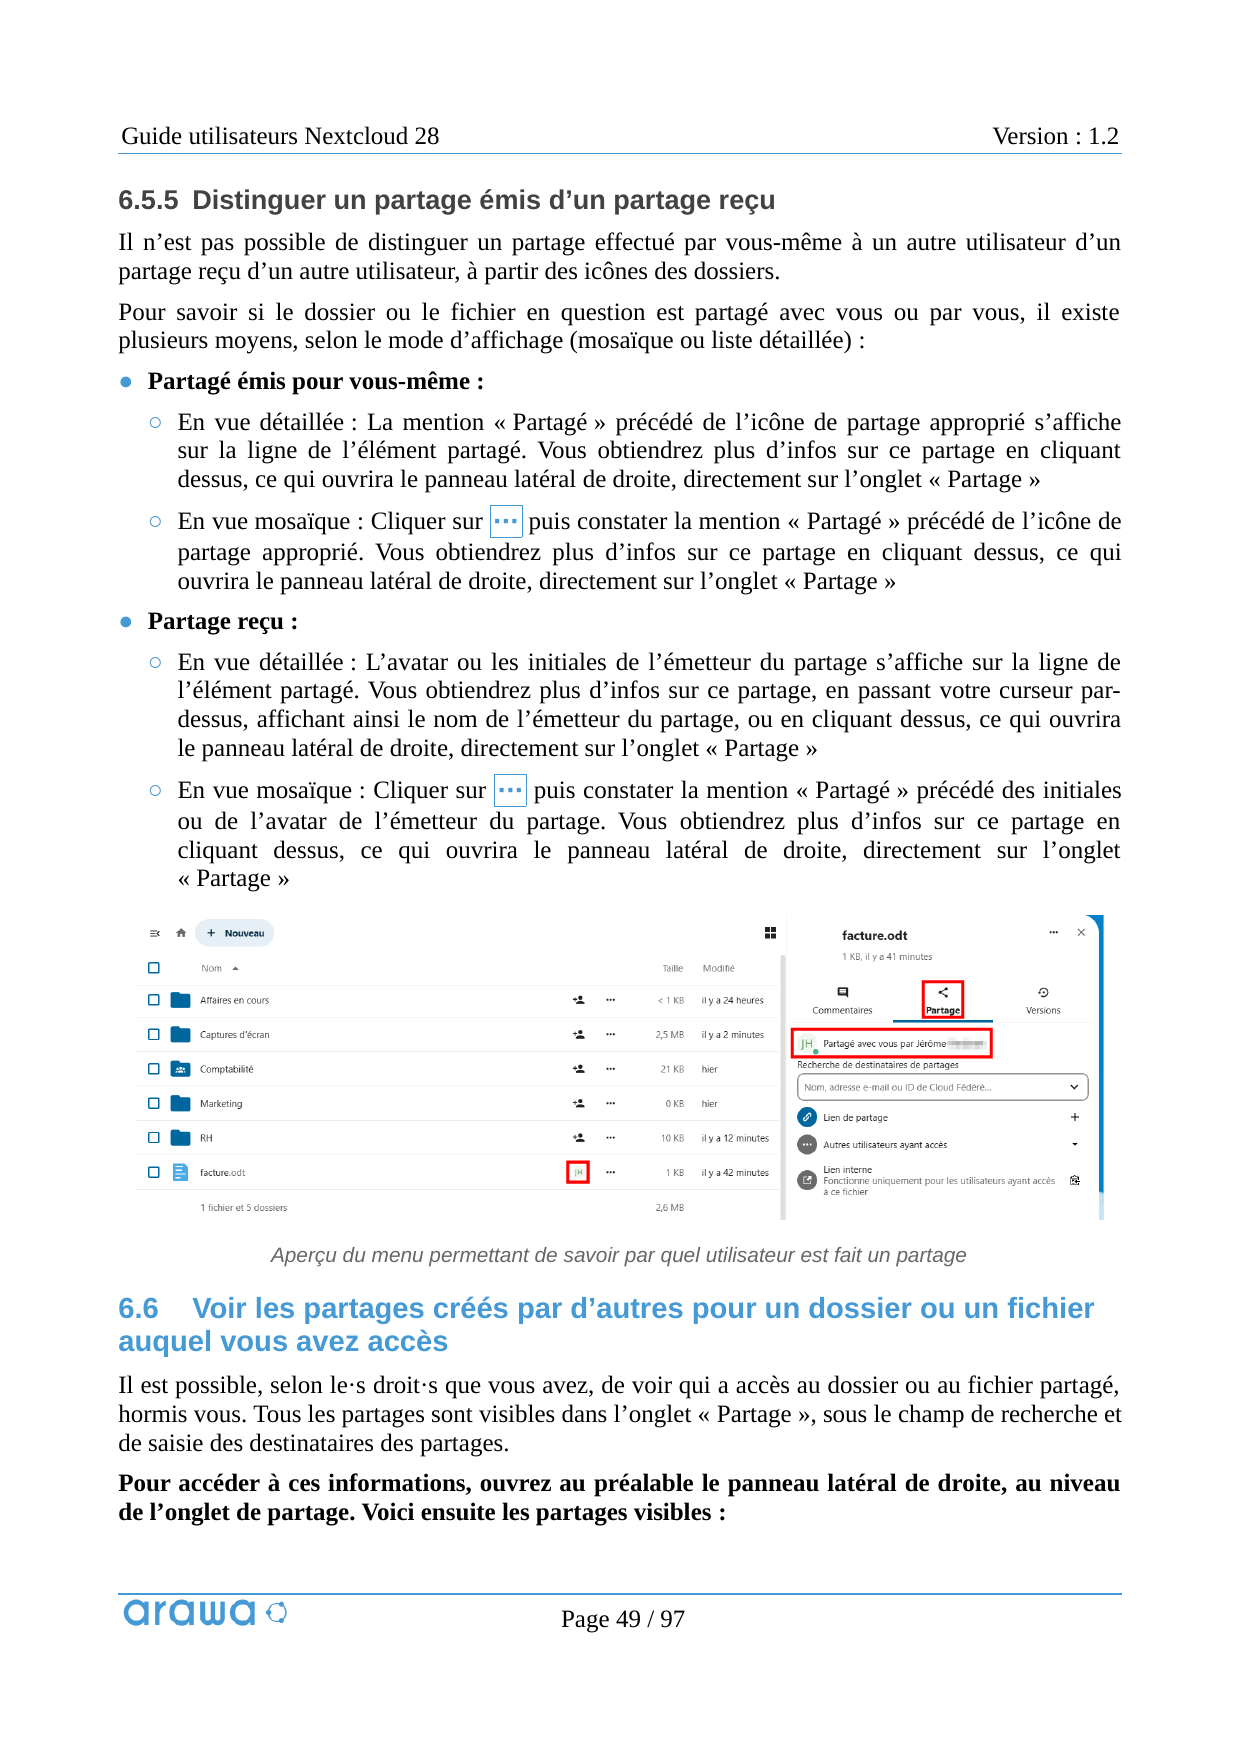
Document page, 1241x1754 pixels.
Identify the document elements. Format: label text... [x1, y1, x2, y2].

subtitle Voir les partages créés par d’autres pour un dossier ou un fichier auquel vous avez accès [118, 1291, 1122, 1358]
list Partagé émis pour vous-même : [118, 366, 1122, 395]
text Aperçu du menu permettant de savoir par quel utilisateur est fait un partage [118, 1243, 1122, 1267]
text Il n’est pas possible de distinguer un partage effectué par vous-même à un autre utilisateur d’un partage reçu d’un autre utilisateur, à partir des icônes des dossiers. [118, 227, 1122, 285]
text Pour savoir si le dossier ou le fichier en question est partagé avec vous ou par vous, il existe plusieurs moyens, selon le mode d’affichage (mosaïque ou liste détaillée) : [118, 297, 1122, 354]
picture [121, 1597, 290, 1628]
list En vue mosaïque : Cliquer sur ⋅⋅⋅ puis constater la mention « Partagé » précédé de l’icône de partage approprié. Vous obtiendrez plus d’infos sur ce partage en cliquant dessus, ce qui ouvrira le panneau latéral de droite, directement sur l’onglet « Partage » [148, 504, 1122, 594]
text Il est possible, selon le·s droit·s que vous avez, de voir qui a accès au dossier ou au fichier partagé, hormis vous. Tous les partages sont visibles dans l’onglet « Partage », sous le champ de recherche et de saisie des destinataires des partages. [118, 1370, 1122, 1457]
text Pour accéder à ces informations, ouvrez au préalable le panneau latéral de droite, au niveau de l’onglet de partage. Voici ensuite les partages visibles : [118, 1468, 1122, 1526]
subtitle Distinguer un partage émis d’un partage reçu [118, 184, 1122, 215]
list En vue détaillée : La mention « Partagé » précédé de l’icône de partage approprié s’affiche sur la ligne de l’élément partagé. Vous obtiendrez plus d’infos sur ce partage en cliquant dessus, ce qui ouvrira le panneau latéral de droite, directement sur l’onglet « Partage » [148, 407, 1122, 493]
picture [136, 915, 1104, 1220]
list En vue mosaïque : Cliquer sur ⋅⋅⋅ puis constater la mention « Partagé » précédé des initiales ou de l’avatar de l’émetteur du partage. Vous obtiendrez plus d’infos sur ce partage en cliquant dessus, ce qui ouvrira le panneau latéral de droite, directement sur l’onglet « Partage » [148, 773, 1122, 892]
list En vue détaillée : L’avatar ou les initiales de l’émetteur du partage s’affiche sur la ligne de l’élément partagé. Vous obtiendrez plus d’infos sur ce partage, en passant votre curseur par-dessus, affichant ainsi le nom de l’émetteur du partage, ou en cliquant dessus, ce qui ouvrira le panneau latéral de droite, directement sur l’onglet « Partage » [148, 647, 1122, 762]
list Partage reçu : [118, 606, 1122, 635]
